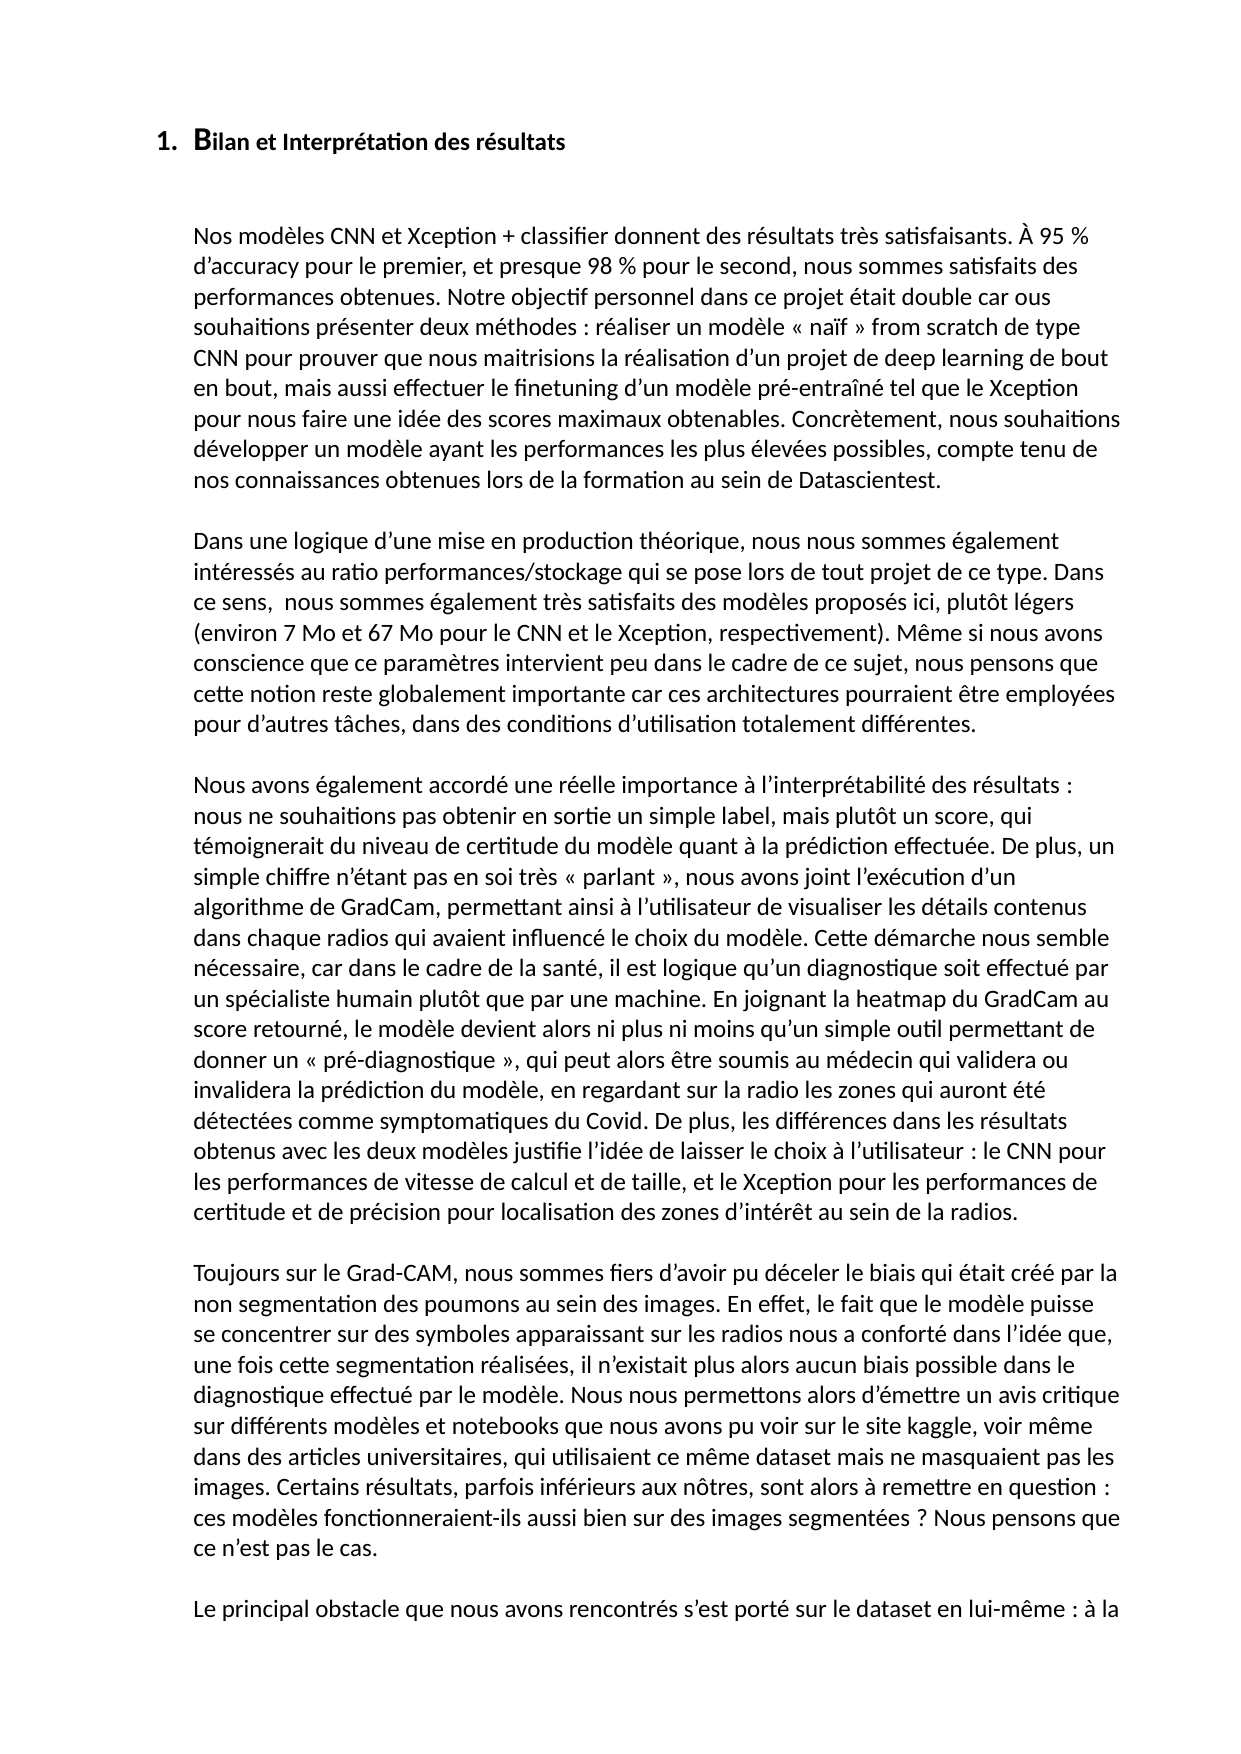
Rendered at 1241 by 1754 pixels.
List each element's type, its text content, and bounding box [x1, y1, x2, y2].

list Bilan et Interprétation des résultats Nos modèles CNN et Xception + classifier donnent des résultats très satisfaisants. À 95 % d’accuracy pour le premier, et presque 98 % pour le second, nous sommes satisfaits des performances obtenues. Notre objectif personnel dans ce projet était double car ous souhaitions présenter deux méthodes : réaliser un modèle « naïf » from scratch de type CNN pour prouver que nous maitrisions la réalisation d’un projet de deep learning de bout en bout, mais aussi effectuer le finetuning d’un modèle pré-entraîné tel que le Xception pour nous faire une idée des scores maximaux obtenables. Concrètement, nous souhaitions développer un modèle ayant les performances les plus élevées possibles, compte tenu de nos connaissances obtenues lors de la formation au sein de Datascientest. Dans une logique d’une mise en production théorique, nous nous sommes également intéressés au ratio performances/stockage qui se pose lors de tout projet de ce type. Dans ce sens, nous sommes également très satisfaits des modèles proposés ici, plutôt légers (environ 7 Mo et 67 Mo pour le CNN et le Xception, respectivement). Même si nous avons conscience que ce paramètres intervient peu dans le cadre de ce sujet, nous pensons que cette notion reste globalement importante car ces architectures pourraient être employées pour d’autres tâches, dans des conditions d’utilisation totalement différentes. Nous avons également accordé une réelle importance à l’interprétabilité des résultats : nous ne souhaitions pas obtenir en sortie un simple label, mais plutôt un score, qui témoignerait du niveau de certitude du modèle quant à la prédiction effectuée. De plus, un simple chiffre n’étant pas en soi très « parlant », nous avons joint l’exécution d’un algorithme de GradCam, permettant ainsi à l’utilisateur de visualiser les détails contenus dans chaque radios qui avaient influencé le choix du modèle. Cette démarche nous semble nécessaire, car dans le cadre de la santé, il est logique qu’un diagnostique soit effectué par un spécialiste humain plutôt que par une machine. En joignant la heatmap du GradCam au score retourné, le modèle devient alors ni plus ni moins qu’un simple outil permettant de donner un « pré-diagnostique », qui peut alors être soumis au médecin qui validera ou invalidera la prédiction du modèle, en regardant sur la radio les zones qui auront été détectées comme symptomatiques du Covid. De plus, les différences dans les résultats obtenus avec les deux modèles justifie l’idée de laisser le choix à l’utilisateur : le CNN pour les performances de vitesse de calcul et de taille, et le Xception pour les performances de certitude et de précision pour localisation des zones d’intérêt au sein de la radios. Toujours sur le Grad-CAM, nous sommes fiers d’avoir pu déceler le biais qui était créé par la non segmentation des poumons au sein des images. En effet, le fait que le modèle puisse se concentrer sur des symboles apparaissant sur les radios nous a conforté dans l’idée que, une fois cette segmentation réalisées, il n’existait plus alors aucun biais possible dans le diagnostique effectué par le modèle. Nous nous permettons alors d’émettre un avis critique sur différents modèles et notebooks que nous avons pu voir sur le site kaggle, voir même dans des articles universitaires, qui utilisaient ce même dataset mais ne masquaient pas les images. Certains résultats, parfois inférieurs aux nôtres, sont alors à remettre en question : ces modèles fonctionneraient-ils aussi bien sur des images segmentées ? Nous pensons que ce n’est pas le cas. Le principal obstacle que nous avons rencontrés s’est porté sur le dataset en lui-même : à la [156, 118, 1122, 1624]
